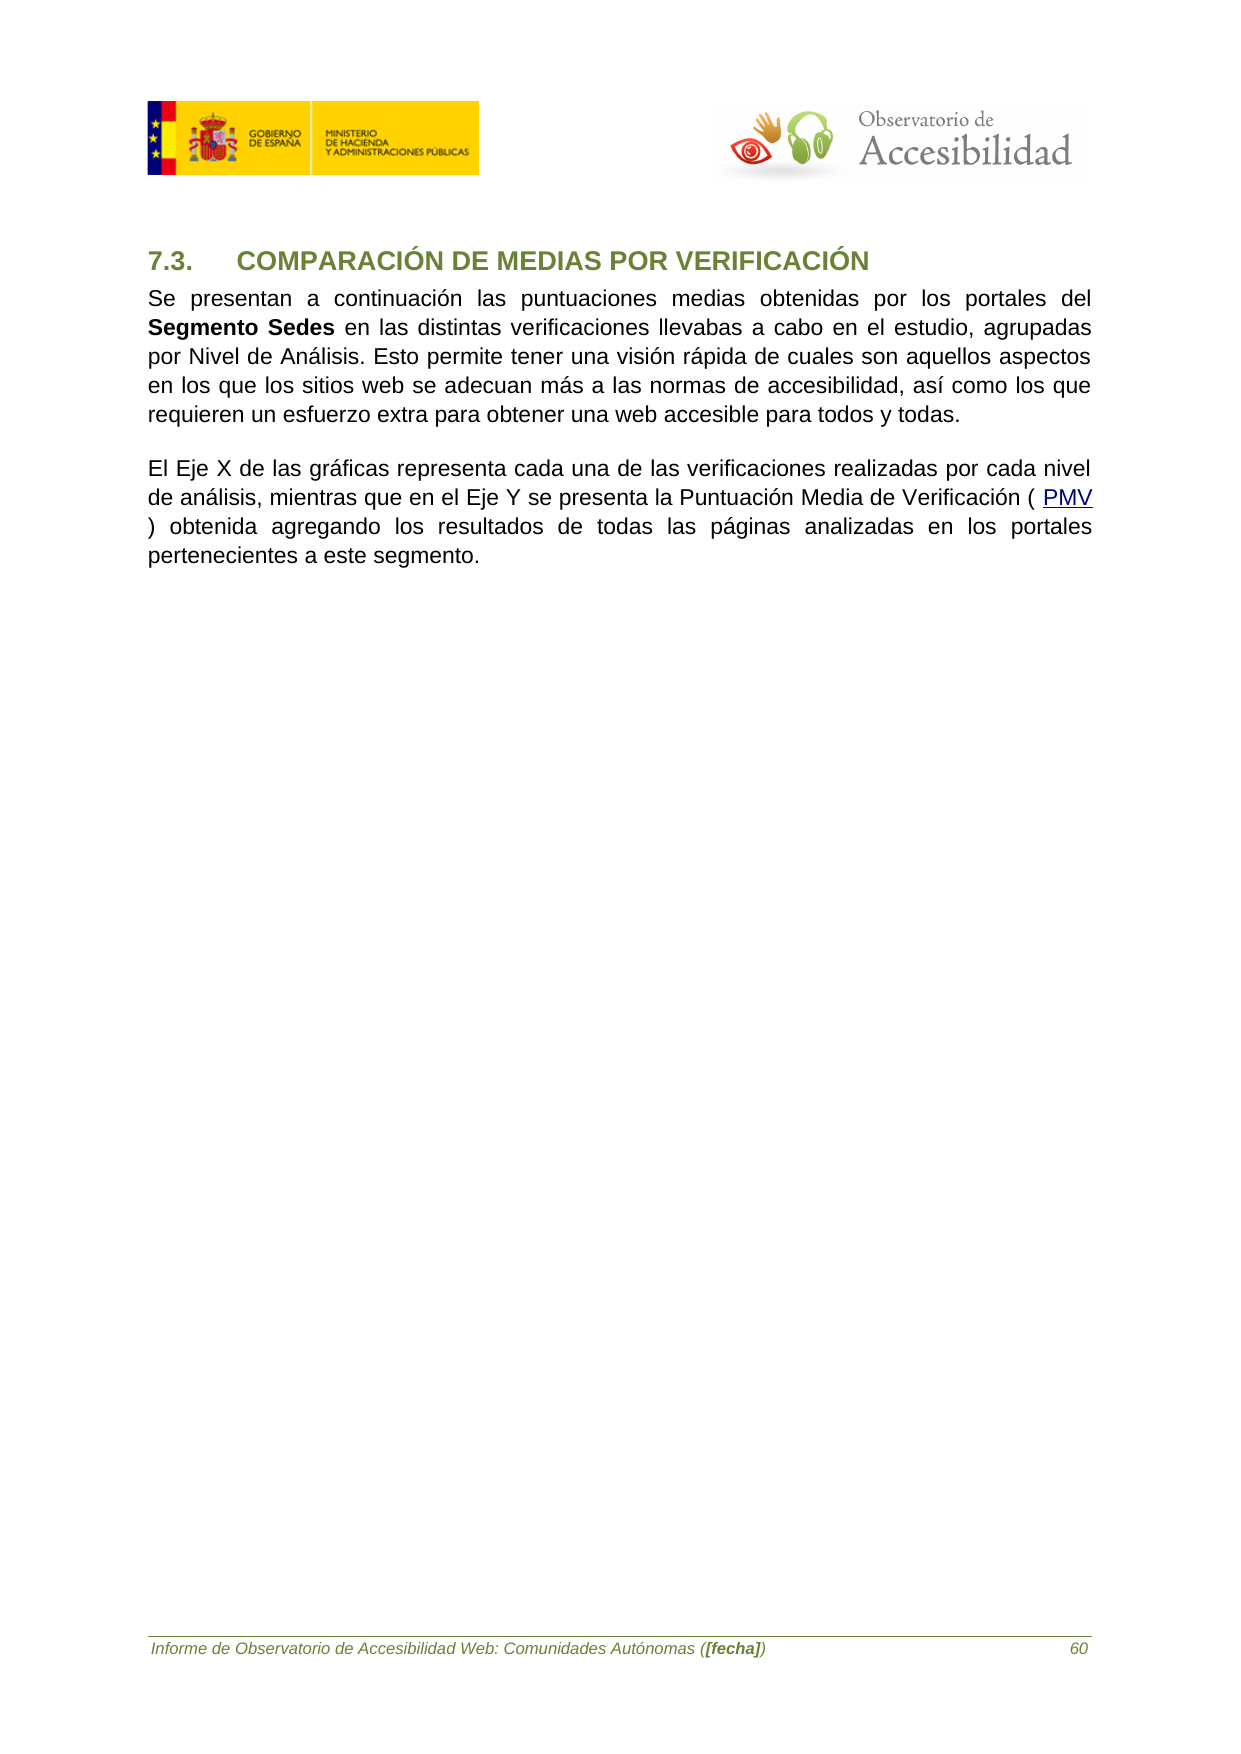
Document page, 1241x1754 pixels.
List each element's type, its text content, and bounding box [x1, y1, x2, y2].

picture [147, 101, 479, 175]
picture [710, 102, 1086, 185]
subtitle Comparación de medias por verificación [148, 245, 1092, 276]
text El Eje X de las gráficas representa cada una de las verificaciones realizadas por cada nivel de análisis, mientras que en el Eje Y se presenta la Puntuación Media de Verificación ( PMV ) obtenida agregando los resultados de todas las páginas analizadas en los portales pertenecientes a este segmento. [148, 455, 1092, 568]
text Se presentan a continuación las puntuaciones medias obtenidas por los portales del Segmento Sedes en las distintas verificaciones llevabas a cabo en el estudio, agrupadas por Nivel de Análisis. Esto permite tener una visión rápida de cuales son aquellos aspectos en los que los sitios web se adecuan más a las normas de accesibilidad, así como los que requieren un esfuerzo extra para obtener una web accesible para todos y todas. [148, 285, 1092, 427]
